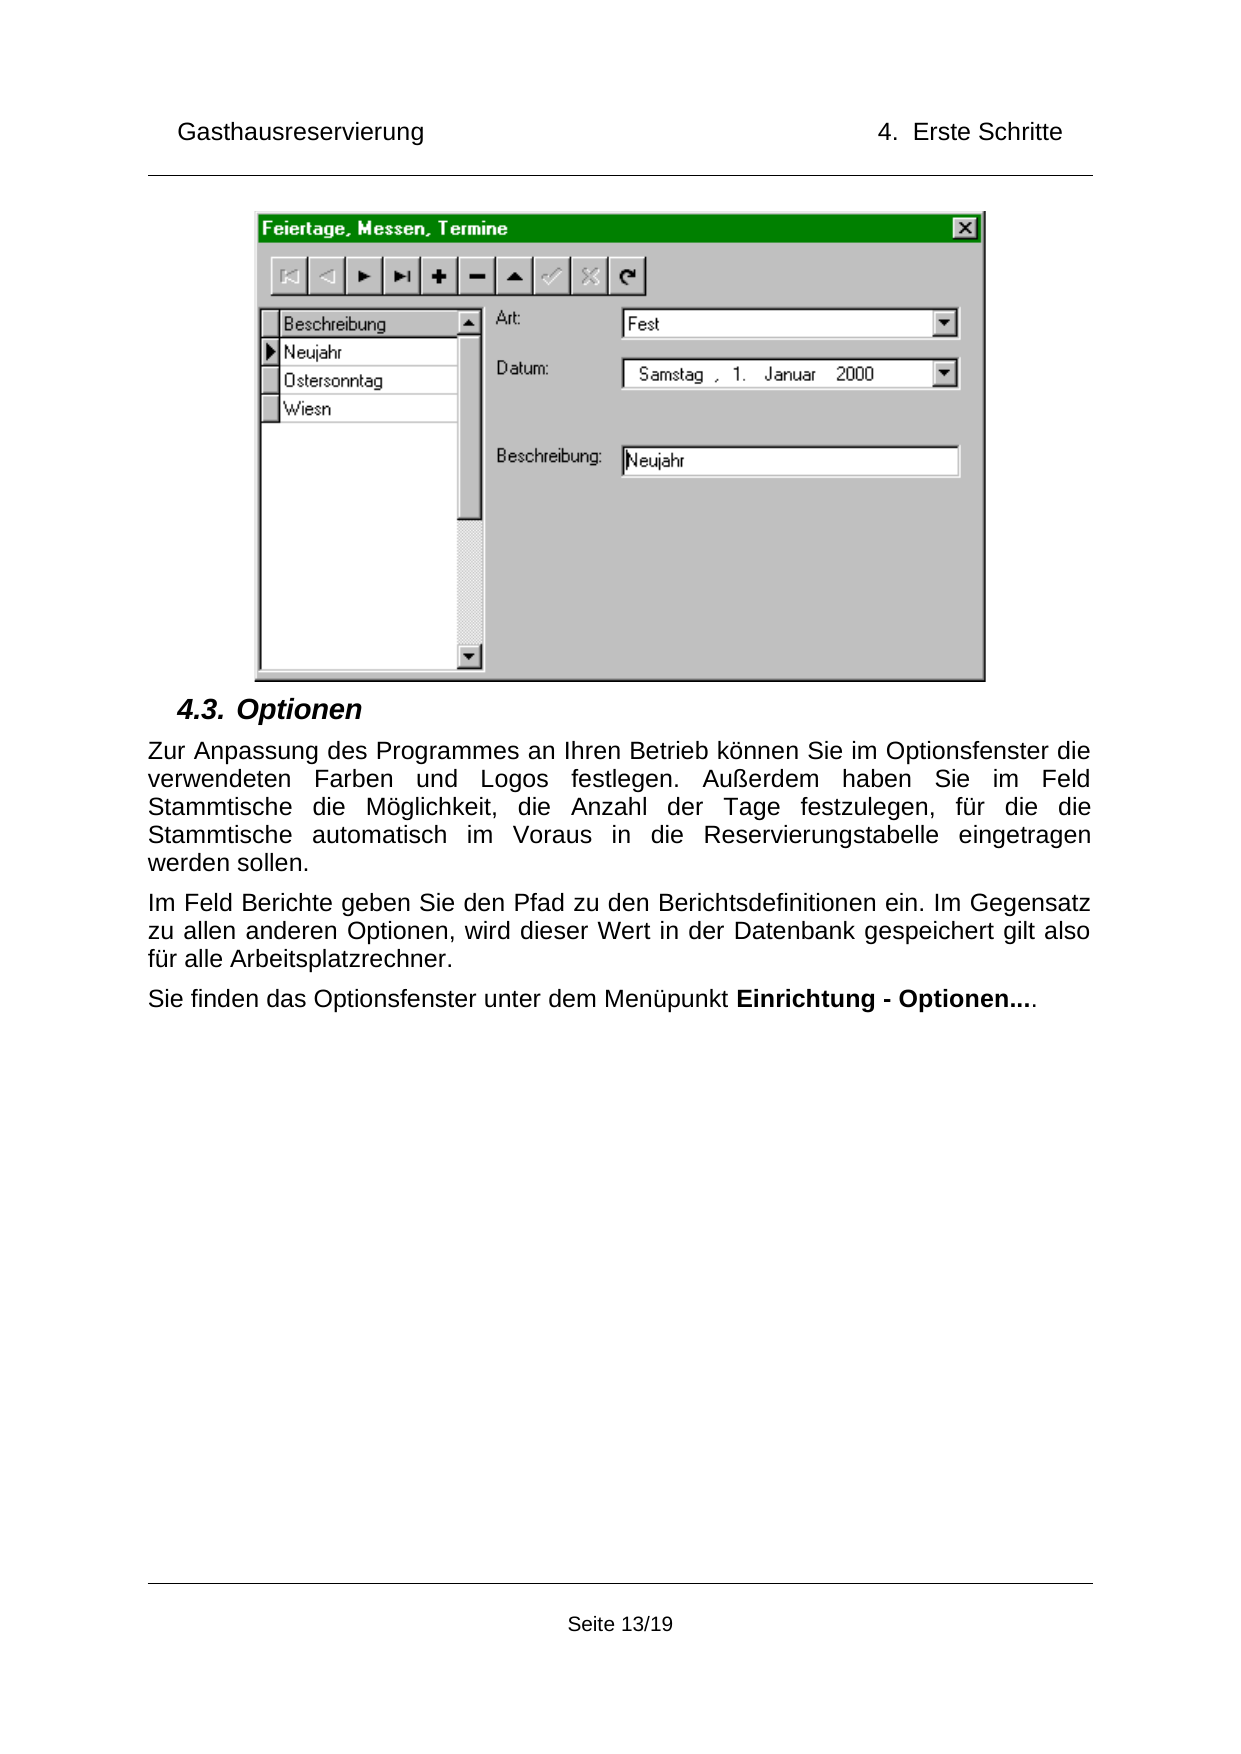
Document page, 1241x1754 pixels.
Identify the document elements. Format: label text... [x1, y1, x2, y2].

text Im Feld Berichte geben Sie den Pfad zu den Berichtsdefinitionen ein. Im Gegensatz zu allen anderen Optionen, wird dieser Wert in der Datenbank gespeichert gilt also für alle Arbeitsplatzrechner. [148, 889, 1093, 973]
subtitle Optionen [177, 693, 1093, 725]
text Zur Anpassung des Programmes an Ihren Betrieb können Sie im Optionsfenster die verwendeten Farben und Logos festlegen. Außerdem haben Sie im Feld Stammtische die Möglichkeit, die Anzahl der Tage festzulegen, für die die Stammtische automatisch im Voraus in die Reservierungstabelle eingetragen werden sollen. [148, 737, 1093, 877]
picture [254, 211, 986, 682]
text Sie finden das Optionsfenster unter dem Menüpunkt Einrichtung - Optionen.... [148, 985, 1093, 1013]
